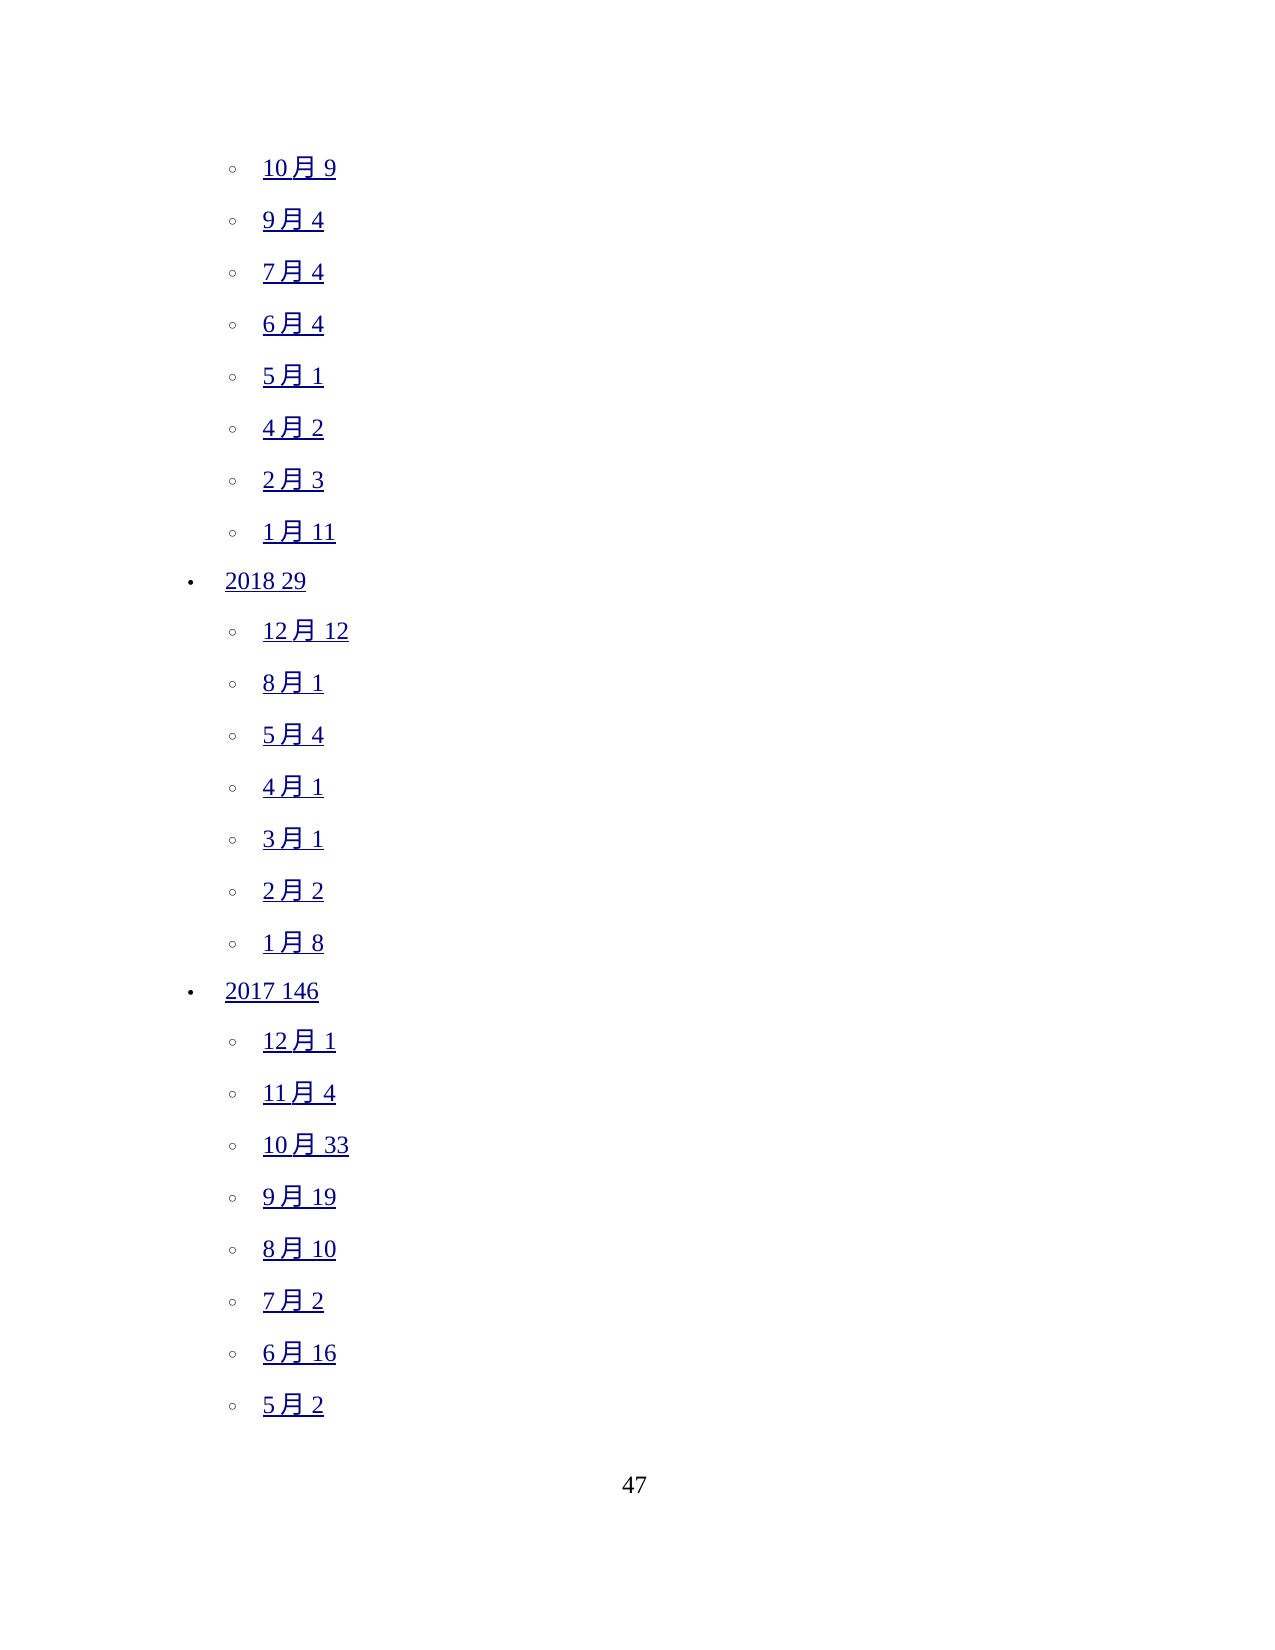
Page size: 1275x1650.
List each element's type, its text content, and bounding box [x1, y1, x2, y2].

list 7月 2 [225, 1283, 1125, 1317]
list 1月 8 [225, 924, 1125, 958]
list 8月 1 [225, 664, 1125, 698]
list 10月 9 [225, 150, 1125, 184]
list 8月 10 [225, 1231, 1125, 1265]
list 2月 2 [225, 872, 1125, 906]
list 6月 16 [225, 1335, 1125, 1369]
list 1月 11 [225, 514, 1125, 548]
list 6月 4 [225, 306, 1125, 340]
list 5月 2 [225, 1387, 1125, 1421]
list 7月 4 [225, 254, 1125, 288]
list 2017 146 [187, 976, 1125, 1005]
list 4月 2 [225, 410, 1125, 444]
list 3月 1 [225, 820, 1125, 854]
list 12月 12 [225, 612, 1125, 647]
list 9月 4 [225, 202, 1125, 236]
list 2月 3 [225, 462, 1125, 496]
list 11月 4 [225, 1075, 1125, 1109]
list 4月 1 [225, 768, 1125, 802]
list 2018 29 [187, 566, 1125, 594]
list 5月 4 [225, 716, 1125, 751]
list 5月 1 [225, 358, 1125, 392]
list 12月 1 [225, 1023, 1125, 1057]
list 10月 33 [225, 1127, 1125, 1161]
list 9月 19 [225, 1179, 1125, 1213]
